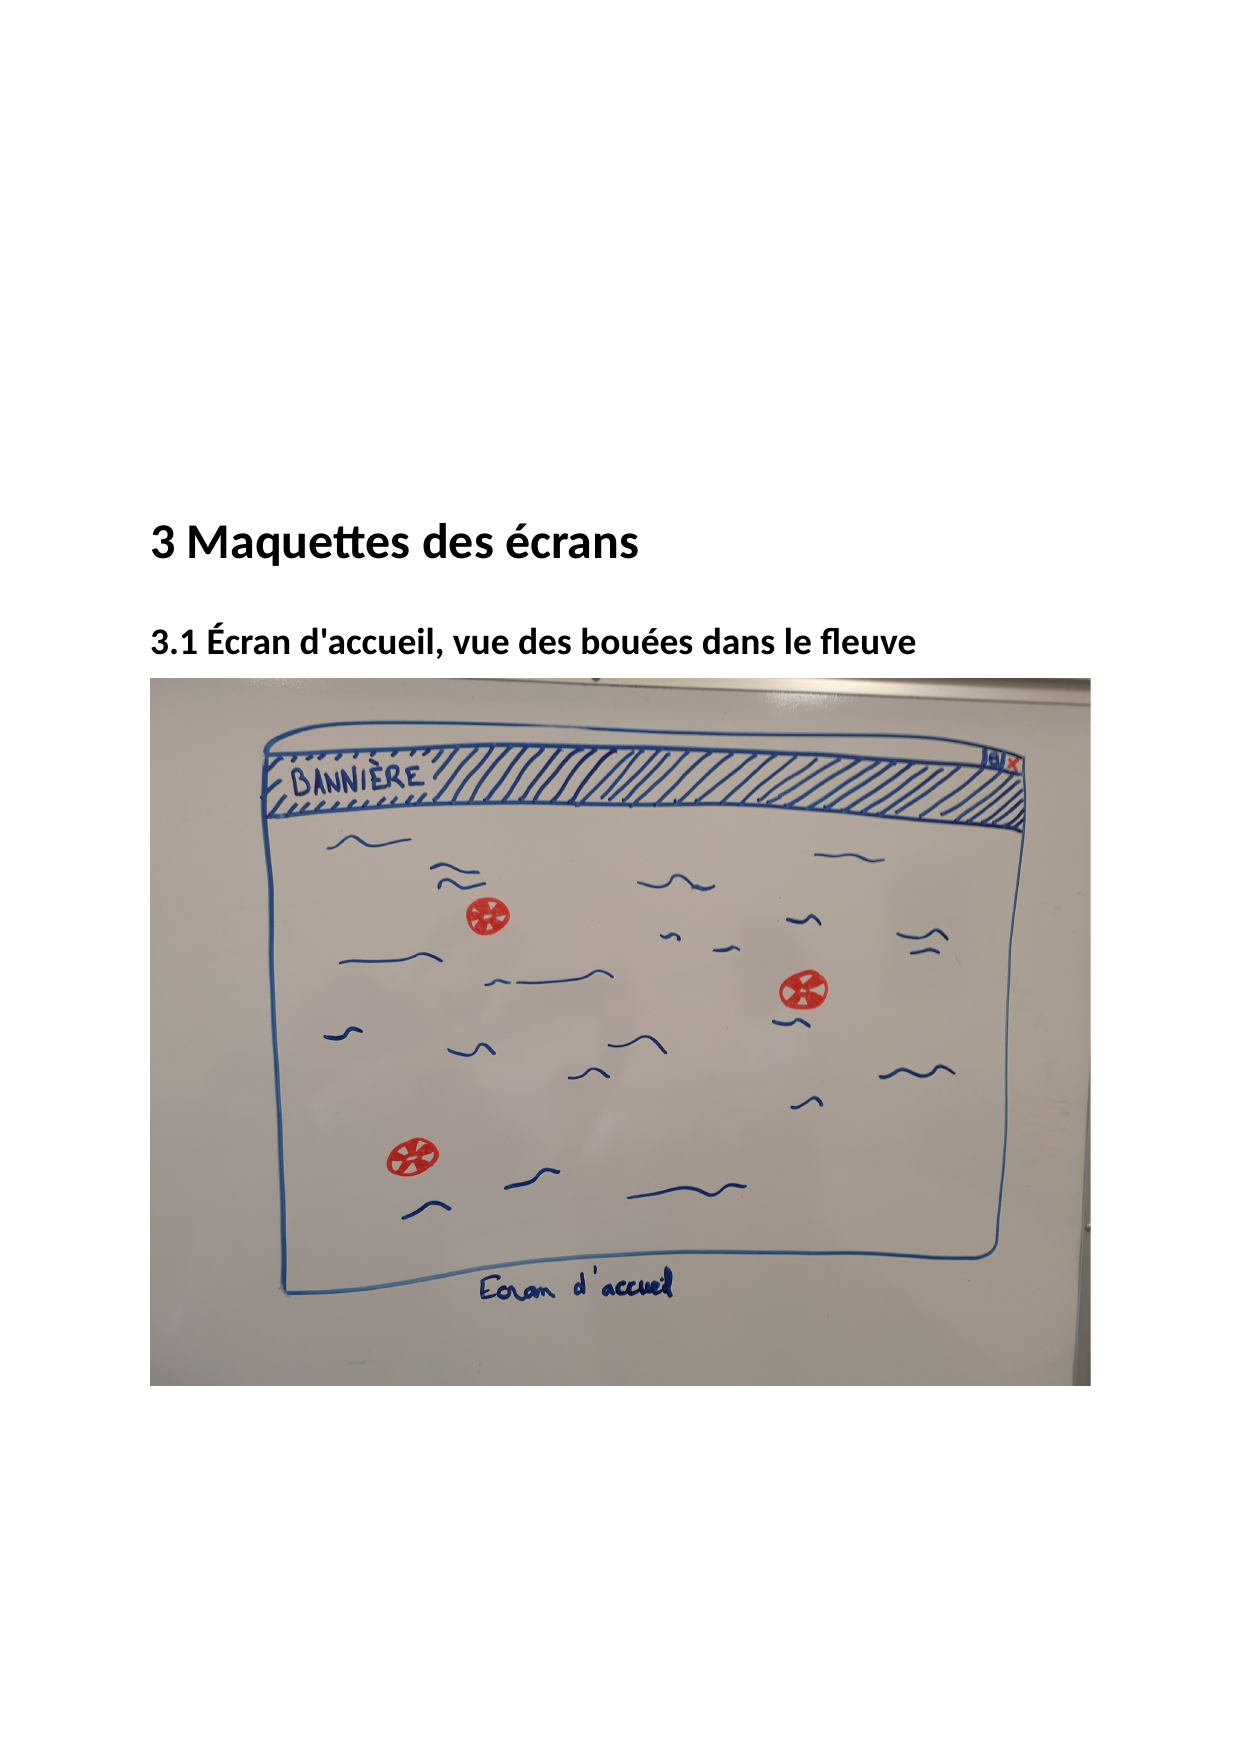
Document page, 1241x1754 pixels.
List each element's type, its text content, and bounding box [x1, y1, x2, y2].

subtitle 3.1 Écran d'accueil, vue des bouées dans le fleuve [150, 618, 1090, 664]
subtitle 3 Maquettes des écrans [150, 510, 1090, 571]
picture [150, 678, 1091, 1386]
